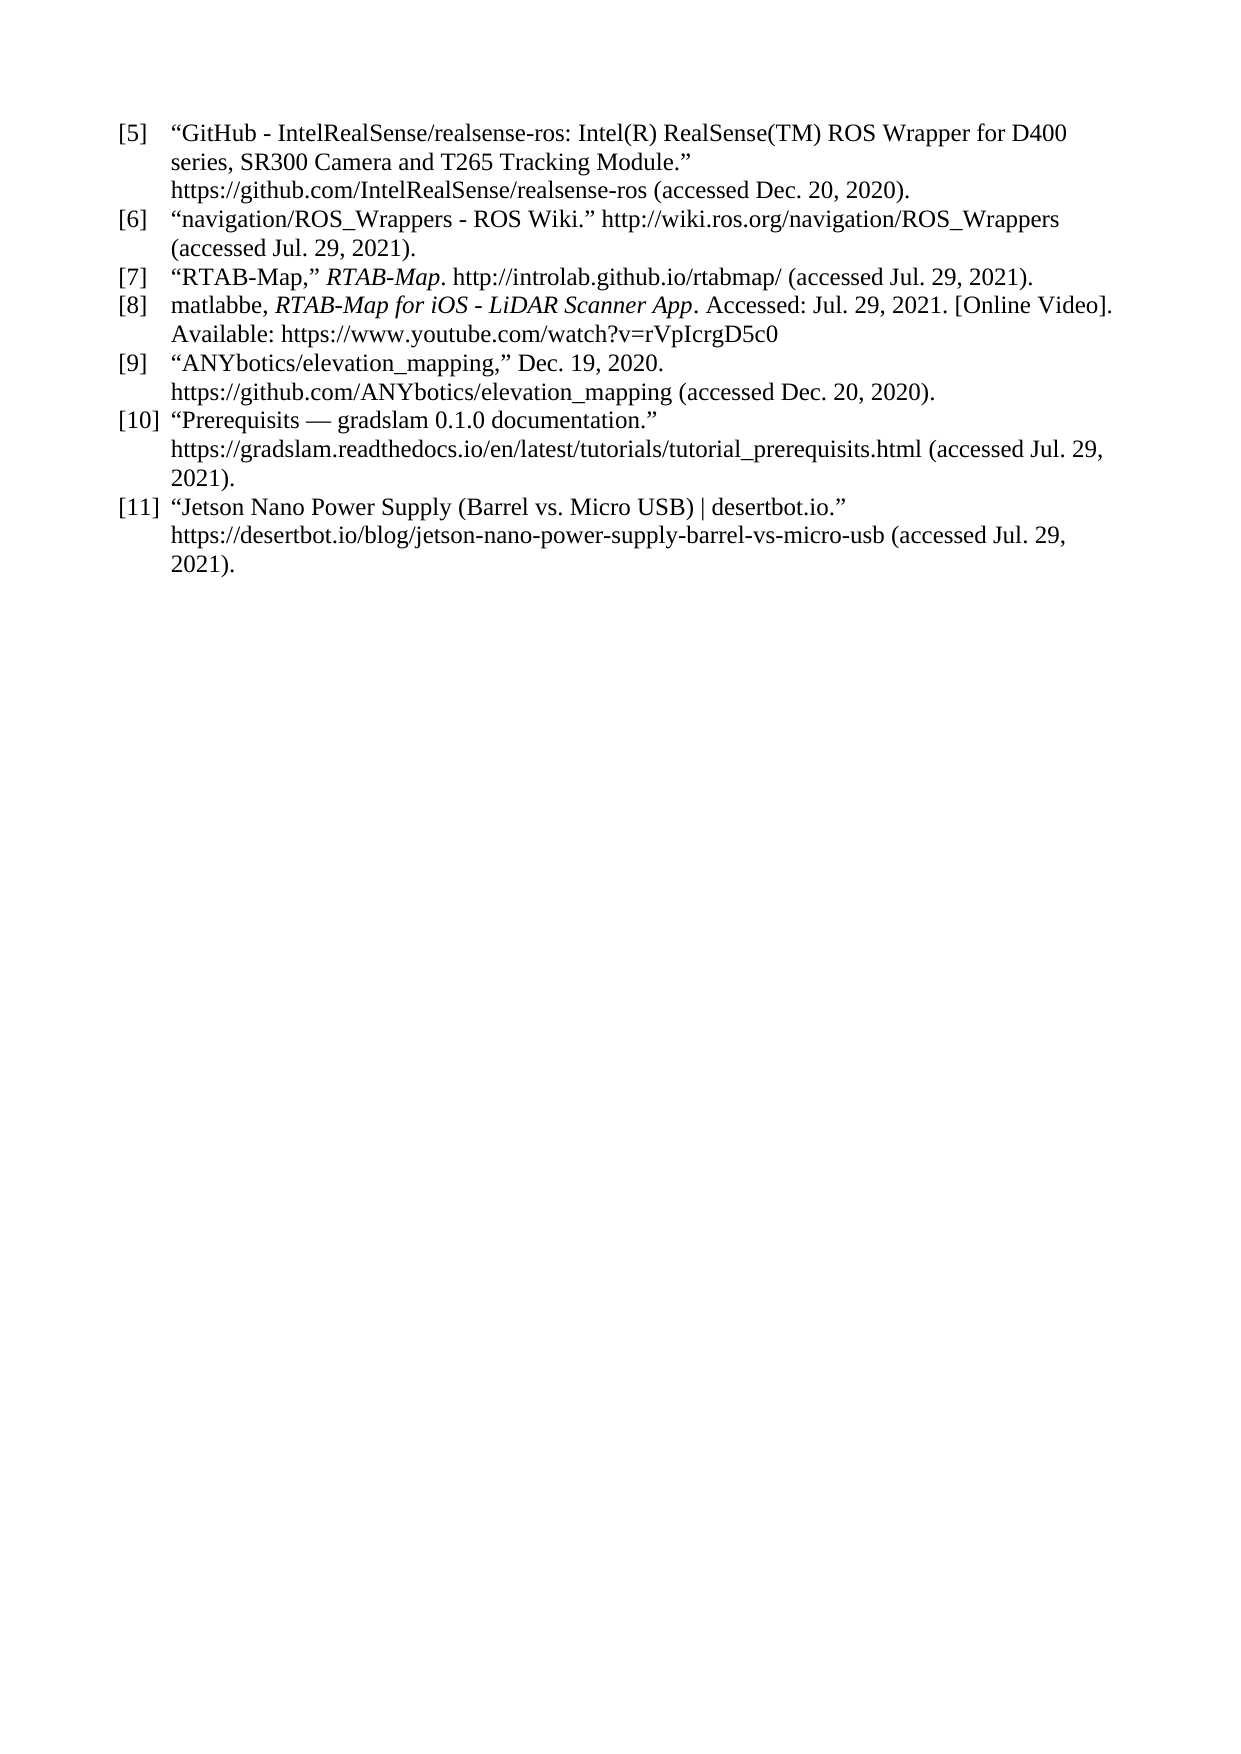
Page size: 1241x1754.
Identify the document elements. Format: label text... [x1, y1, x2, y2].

text [5] “GitHub - IntelRealSense/realsense-ros: Intel(R) RealSense(TM) ROS Wrapper for D400 series, SR300 Camera and T265 Tracking Module.” https://github.com/IntelRealSense/realsense-ros (accessed Dec. 20, 2020). [118, 118, 1122, 204]
text [11] “Jetson Nano Power Supply (Barrel vs. Micro USB) | desertbot.io.” https://desertbot.io/blog/jetson-nano-power-supply-barrel-vs-micro-usb (accessed Jul. 29, 2021). [118, 492, 1122, 578]
text [7] “RTAB-Map,” RTAB-Map. http://introlab.github.io/rtabmap/ (accessed Jul. 29, 2021). [118, 262, 1122, 291]
text [6] “navigation/ROS_Wrappers - ROS Wiki.” http://wiki.ros.org/navigation/ROS_Wrappers (accessed Jul. 29, 2021). [118, 204, 1122, 262]
text [8] matlabbe, RTAB-Map for iOS - LiDAR Scanner App. Accessed: Jul. 29, 2021. [Online Video]. Available: https://www.youtube.com/watch?v=rVpIcrgD5c0 [118, 291, 1122, 348]
text [9] “ANYbotics/elevation_mapping,” Dec. 19, 2020. https://github.com/ANYbotics/elevation_mapping (accessed Dec. 20, 2020). [118, 348, 1122, 406]
text [10] “Prerequisits — gradslam 0.1.0 documentation.” https://gradslam.readthedocs.io/en/latest/tutorials/tutorial_prerequisits.html (accessed Jul. 29, 2021). [118, 406, 1122, 492]
